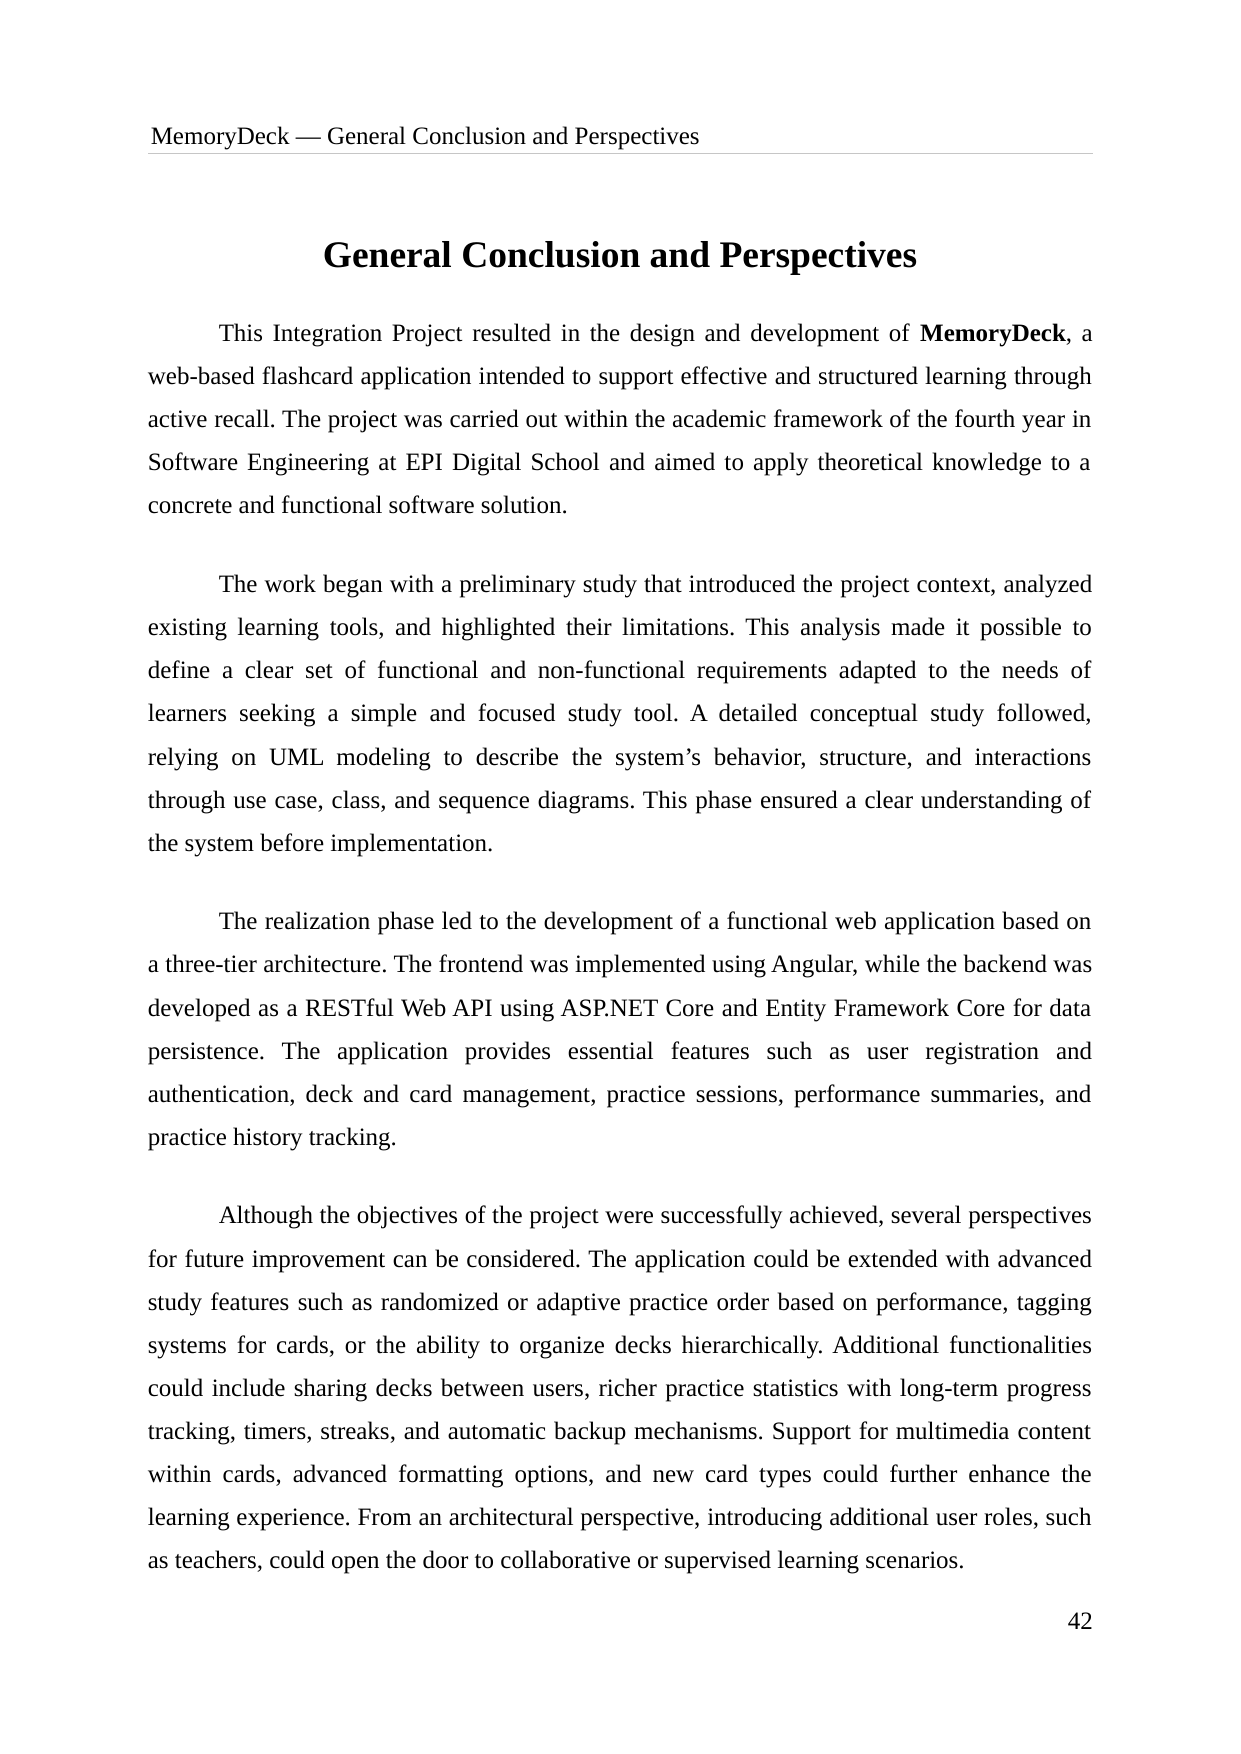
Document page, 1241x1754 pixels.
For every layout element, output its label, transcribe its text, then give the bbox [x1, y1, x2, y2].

text Although the objectives of the project were successfully achieved, several perspectives for future improvement can be considered. The application could be extended with advanced study features such as randomized or adaptive practice order based on performance, tagging systems for cards, or the ability to organize decks hierarchically. Additional functionalities could include sharing decks between users, richer practice statistics with long-term progress tracking, timers, streaks, and automatic backup mechanisms. Support for multimedia content within cards, advanced formatting options, and new card types could further enhance the learning experience. From an architectural perspective, introducing additional user roles, such as teachers, could open the door to collaborative or supervised learning scenarios. [148, 1201, 1093, 1574]
text The work began with a preliminary study that introduced the project context, analyzed existing learning tools, and highlighted their limitations. This analysis made it possible to define a clear set of functional and non-functional requirements adapted to the needs of learners seeking a simple and focused study tool. A detailed conceptual study followed, relying on UML modeling to describe the system’s behavior, structure, and interactions through use case, class, and sequence diagrams. This phase ensured a clear understanding of the system before implementation. [148, 569, 1093, 857]
subtitle General Conclusion and Perspectives [148, 232, 1093, 275]
text The realization phase led to the development of a functional web application based on a three-tier architecture. The frontend was implemented using Angular, while the backend was developed as a RESTful Web API using ASP.NET Core and Entity Framework Core for data persistence. The application provides essential features such as user registration and authentication, deck and card management, practice sessions, performance summaries, and practice history tracking. [148, 906, 1093, 1151]
text This Integration Project resulted in the design and development of MemoryDeck, a web-based flashcard application intended to support effective and structured learning through active recall. The project was carried out within the academic framework of the fourth year in Software Engineering at EPI Digital School and aimed to apply theoretical knowledge to a concrete and functional software solution. [148, 318, 1093, 519]
